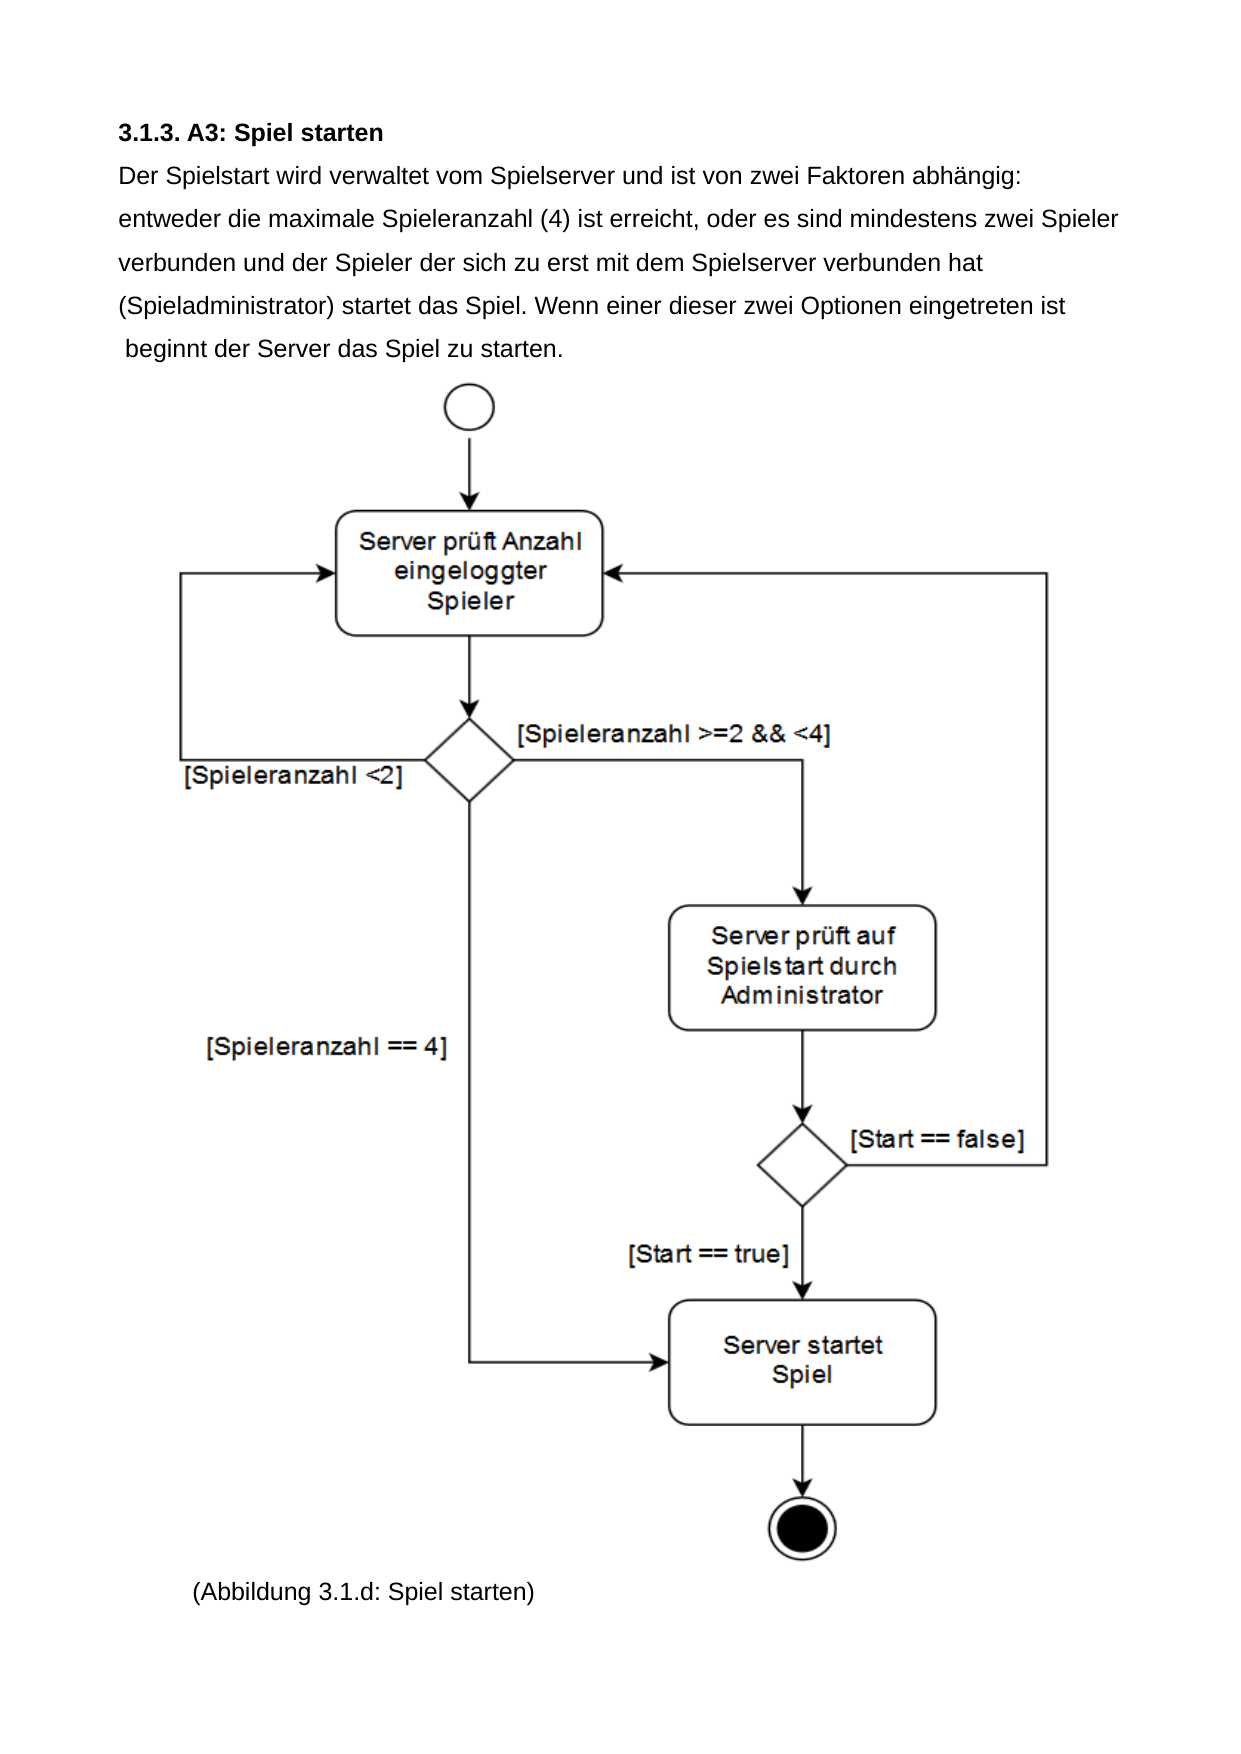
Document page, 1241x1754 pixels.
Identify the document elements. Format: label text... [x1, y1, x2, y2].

text 3.1.3. A3: Spiel starten [118, 118, 1122, 147]
text Der Spielstart wird verwaltet vom Spielserver und ist von zwei Faktoren abhängig: entweder die maximale Spieleranzahl (4) ist erreicht, oder es sind mindestens zwei Spieler verbunden und der Spieler der sich zu erst mit dem Spielserver verbunden hat (Spieladministrator) startet das Spiel. Wenn einer dieser zwei Optionen eingetreten ist [118, 161, 1122, 319]
text (Abbildung 3.1.d: Spiel starten) [118, 377, 1122, 1606]
text beginnt der Server das Spiel zu starten. [118, 334, 1122, 362]
